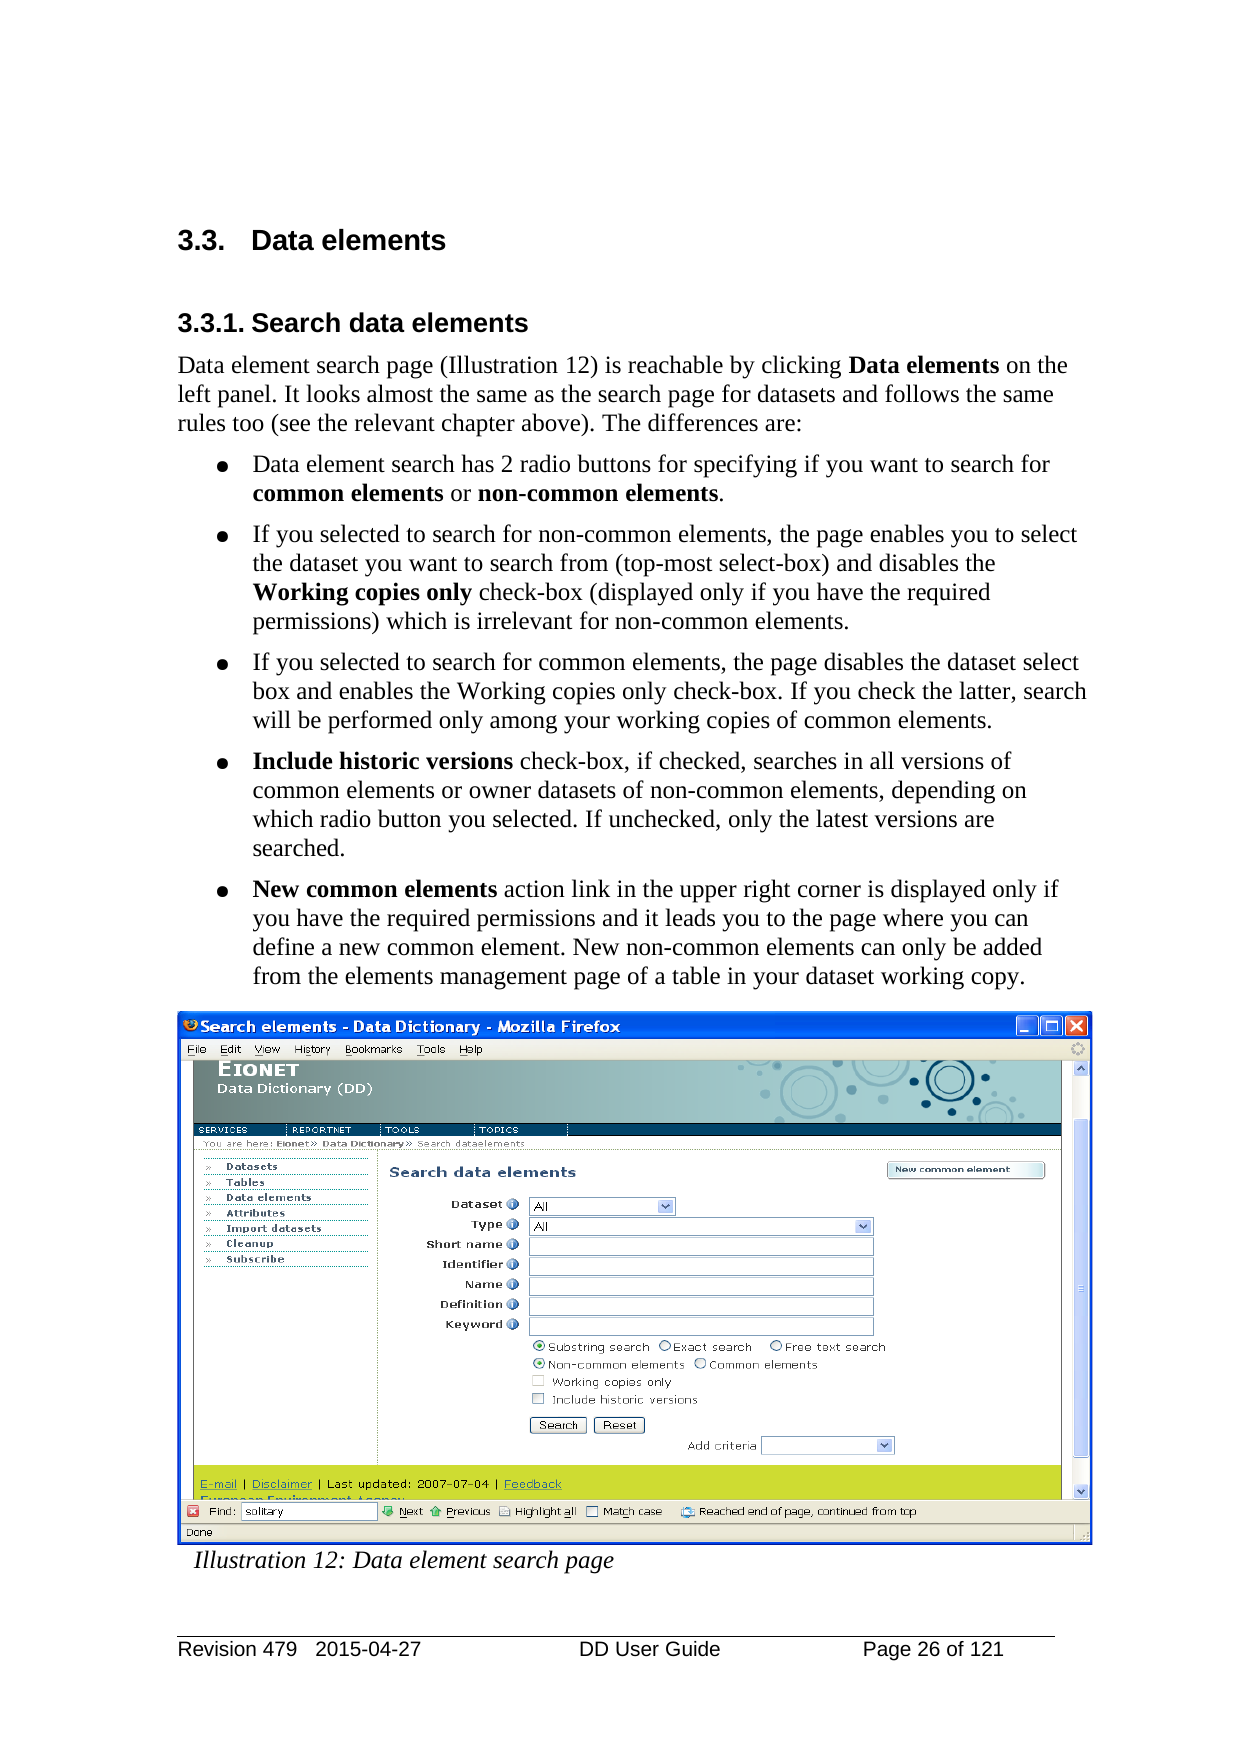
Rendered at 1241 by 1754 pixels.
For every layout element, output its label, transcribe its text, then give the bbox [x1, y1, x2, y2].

subtitle Search data elements [177, 307, 1092, 338]
list New common elements action link in the upper right corner is displayed only if you have the required permissions and it leads you to the page where you can define a new common element. New non-common elements can only be added from the elements management page of a table in your dataset working copy. [215, 874, 1092, 990]
subtitle Data elements [177, 223, 1092, 257]
list Include historic versions check-box, if checked, searches in all versions of common elements or owner datasets of non-common elements, depending on which radio button you selected. If unchecked, only the latest versions are searched. [215, 746, 1092, 862]
list If you selected to search for common elements, the page disables the dataset select box and enables the Working copies only check-box. If you check the latter, search will be performed only among your working copies of common elements. [215, 647, 1092, 734]
text Illustration 12: Data element search page [194, 1545, 1076, 1574]
text Data element search page (Illustration 12) is reachable by clicking Data elements on the left panel. It looks almost the same as the search page for datasets and follows the same rules too (see the relevant chapter above). The differences are: [177, 350, 1092, 437]
list Data element search has 2 radio buttons for specifying if you want to search for common elements or non-common elements. [215, 449, 1092, 507]
list If you selected to search for non-common elements, the page enables you to select the dataset you want to search from (top-most select-box) and disables the Working copies only check-box (displayed only if you have the required permissions) which is irrelevant for non-common elements. [215, 519, 1092, 635]
picture [177, 1011, 1093, 1545]
